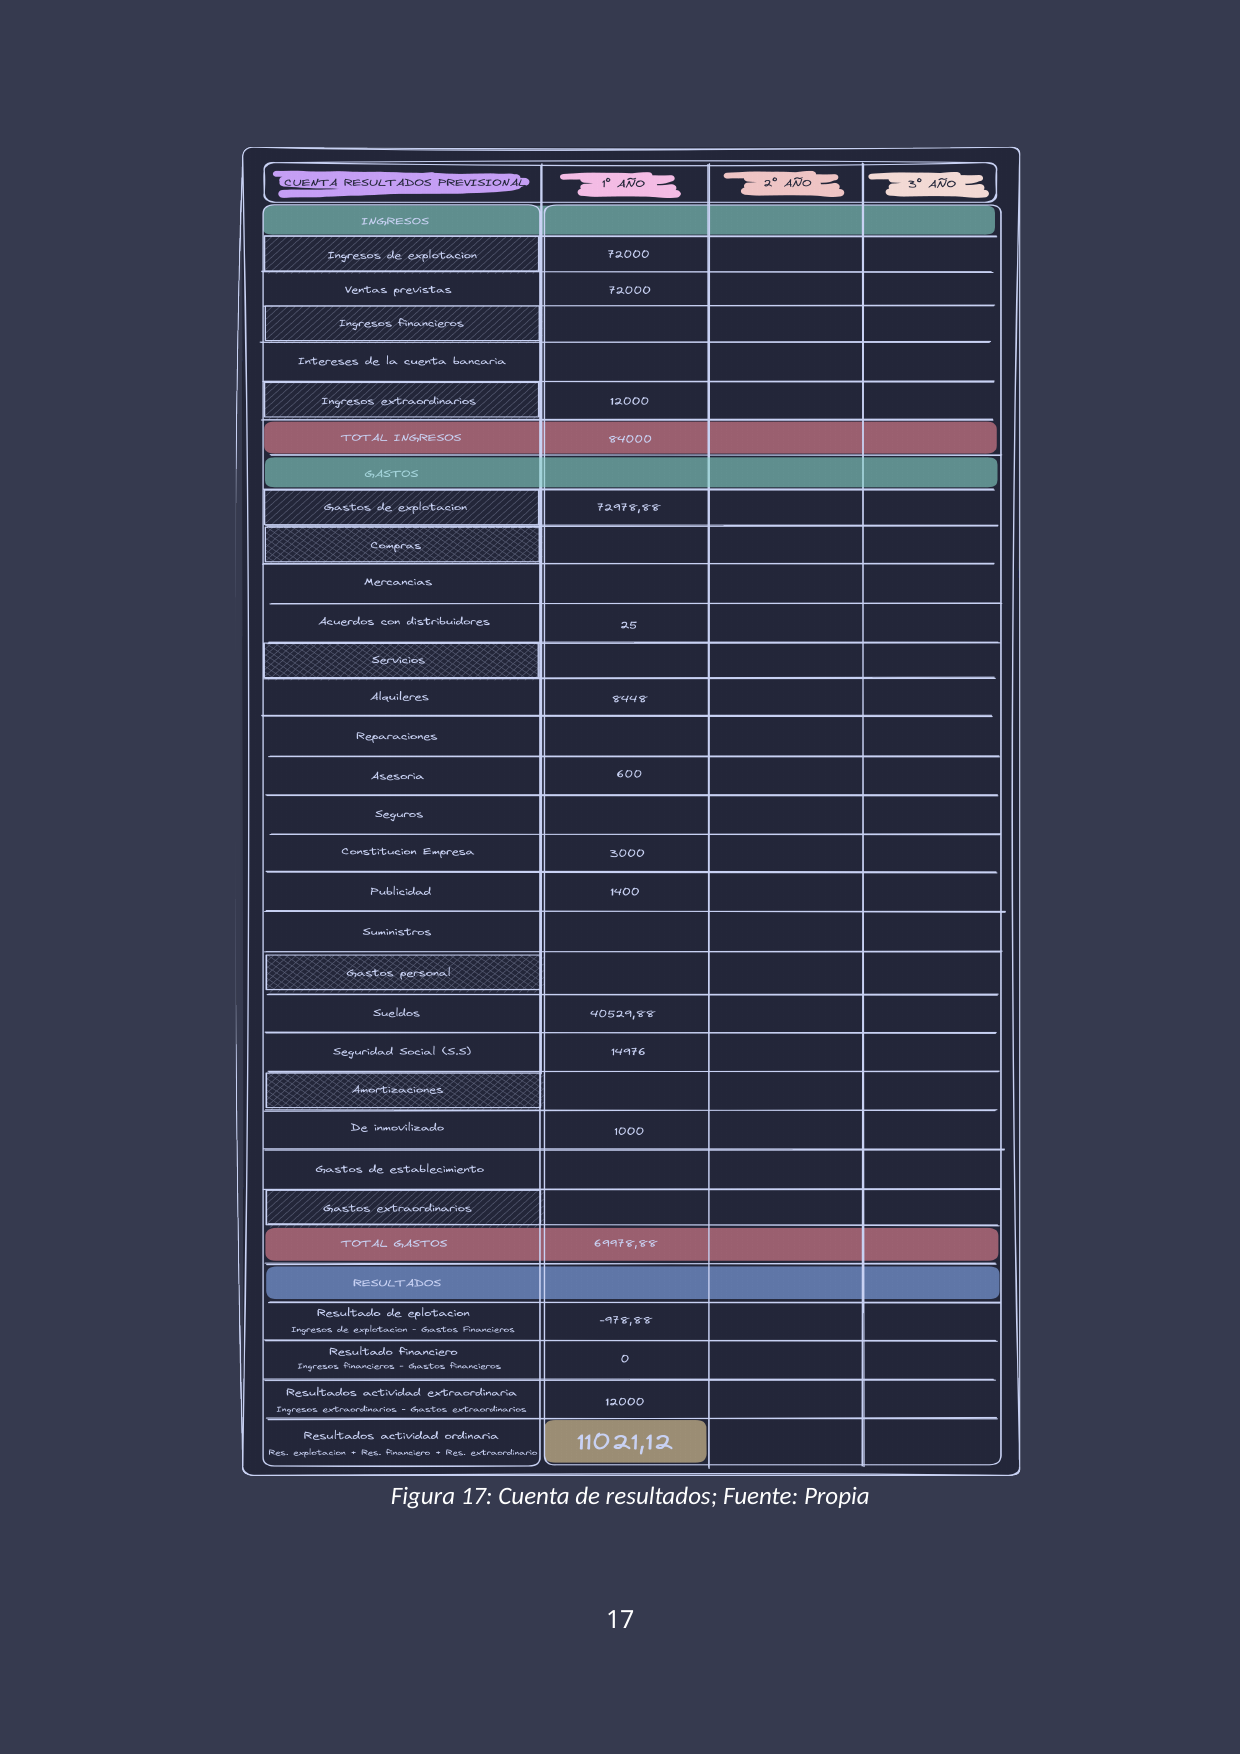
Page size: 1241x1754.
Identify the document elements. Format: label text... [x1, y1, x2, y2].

text Figura 17: Cuenta de resultados; Fuente: Propia [236, 1481, 1027, 1511]
picture [235, 141, 1027, 1481]
